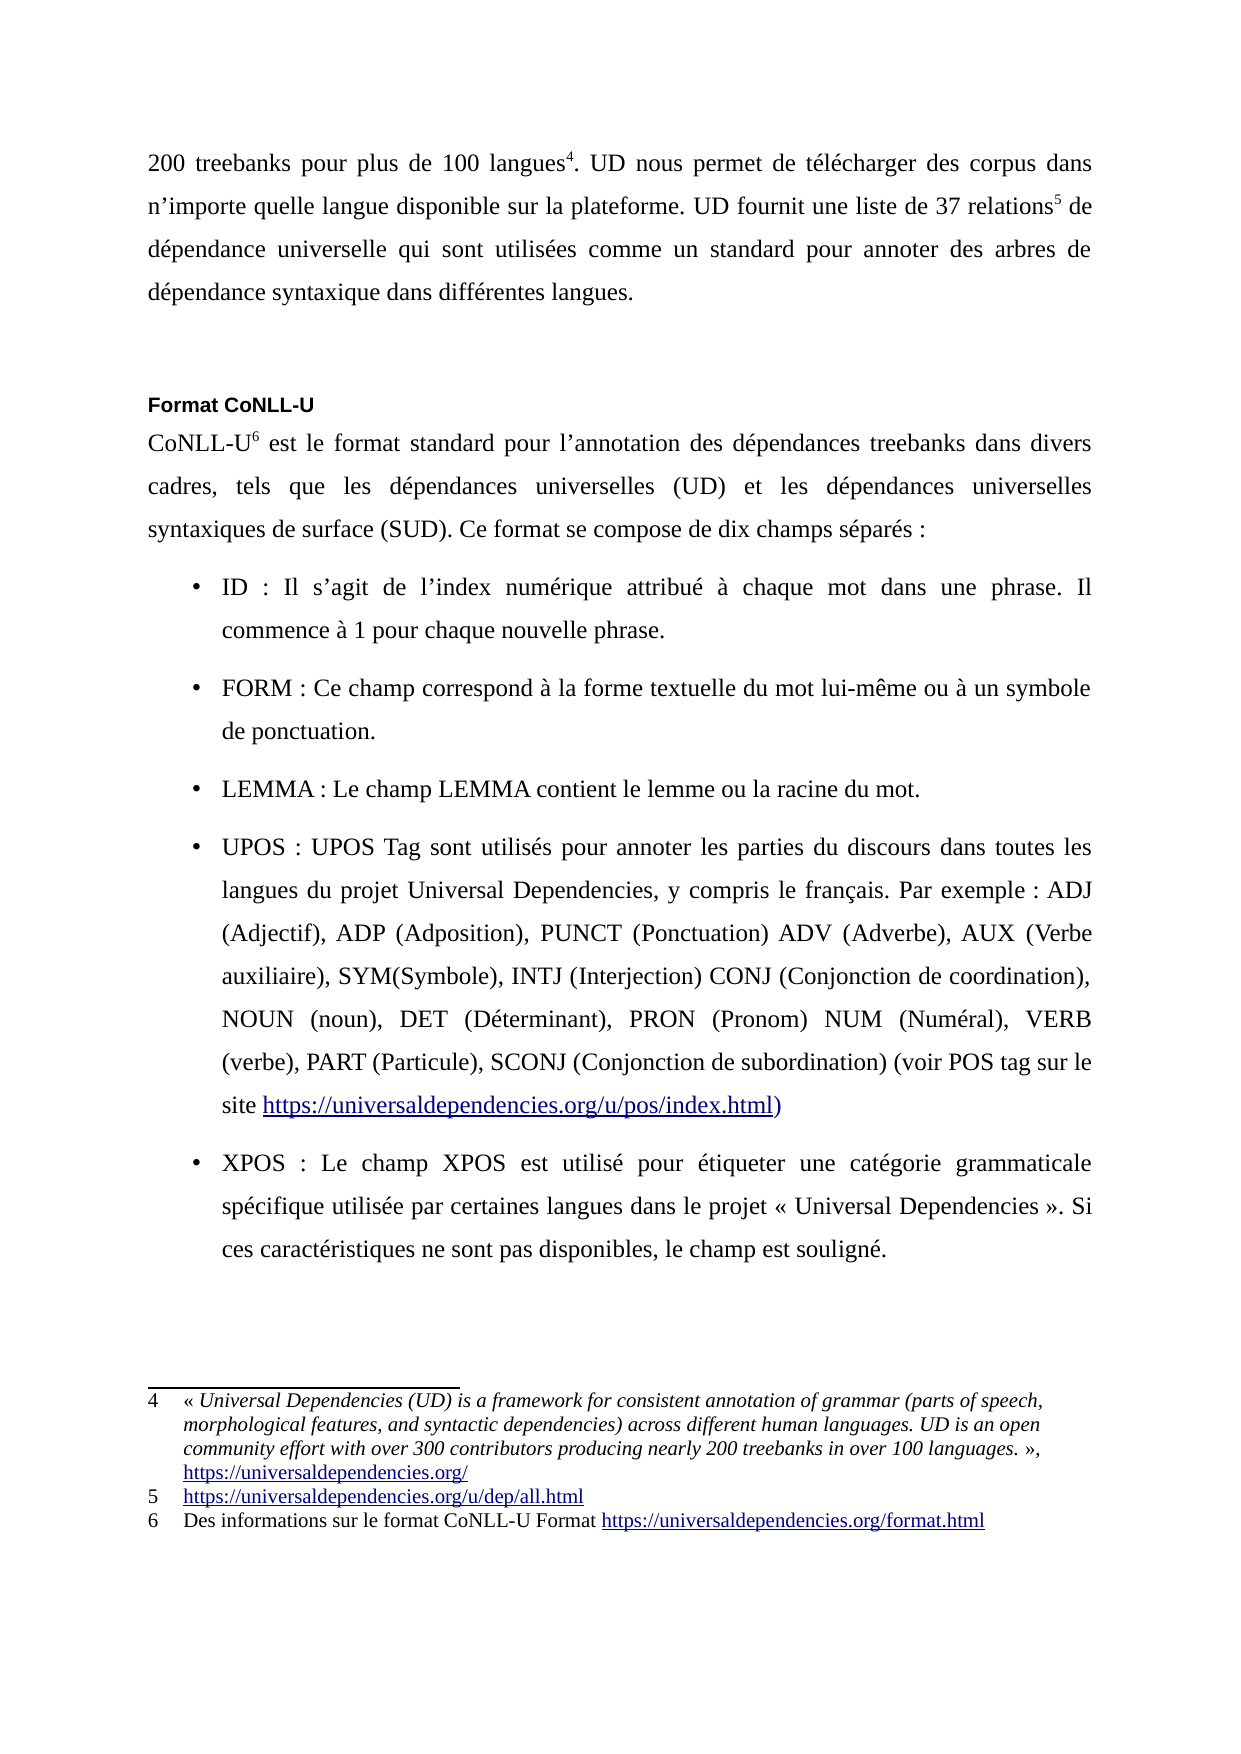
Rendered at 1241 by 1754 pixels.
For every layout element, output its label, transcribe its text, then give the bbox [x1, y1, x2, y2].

text https://universaldependencies.org/u/dep/all.html [148, 1484, 1092, 1508]
list ID : Il s’agit de l’index numérique attribué à chaque mot dans une phrase. Il commence à 1 pour chaque nouvelle phrase. [192, 572, 1092, 644]
list FORM : Ce champ correspond à la forme textuelle du mot lui-même ou à un symbole de ponctuation. [192, 673, 1092, 745]
list XPOS : Le champ XPOS est utilisé pour étiqueter une catégorie grammaticale spécifique utilisée par certaines langues dans le projet « Universal Dependencies ». Si ces caractéristiques ne sont pas disponibles, le champ est souligné. [192, 1148, 1092, 1263]
text Des informations sur le format CoNLL-U Format https://universaldependencies.org/format.html [148, 1508, 1092, 1532]
text « Universal Dependencies (UD) is a framework for consistent annotation of grammar (parts of speech, morphological features, and syntactic dependencies) across different human languages. UD is an open community effort with over 300 contributors producing nearly 200 treebanks in over 100 languages. », https://universaldependencies.org/ [148, 1388, 1092, 1484]
list LEMMA : Le champ LEMMA contient le lemme ou la racine du mot. [192, 774, 1092, 803]
text 200 treebanks pour plus de 100 langues. UD nous permet de télécharger des corpus dans n’importe quelle langue disponible sur la plateforme. UD fournit une liste de 37 relations de dépendance universelle qui sont utilisées comme un standard pour annoter des arbres de dépendance syntaxique dans différentes langues. [148, 148, 1092, 306]
text CoNLL-U est le format standard pour l’annotation des dépendances treebanks dans divers cadres, tels que les dépendances universelles (UD) et les dépendances universelles syntaxiques de surface (SUD). Ce format se compose de dix champs séparés : [148, 428, 1092, 543]
list UPOS : UPOS Tag sont utilisés pour annoter les parties du discours dans toutes les langues du projet Universal Dependencies, y compris le français. Par exemple : ADJ (Adjectif), ADP (Adposition), PUNCT (Ponctuation) ADV (Adverbe), AUX (Verbe auxiliaire), SYM(Symbole), INTJ (Interjection) CONJ (Conjonction de coordination), NOUN (noun), DET (Déterminant), PRON (Pronom) NUM (Numéral), VERB (verbe), PART (Particule), SCONJ (Conjonction de subordination) (voir POS tag sur le site https://universaldependencies.org/u/pos/index.html) [192, 832, 1092, 1119]
text Format CoNLL-U [148, 392, 1092, 416]
